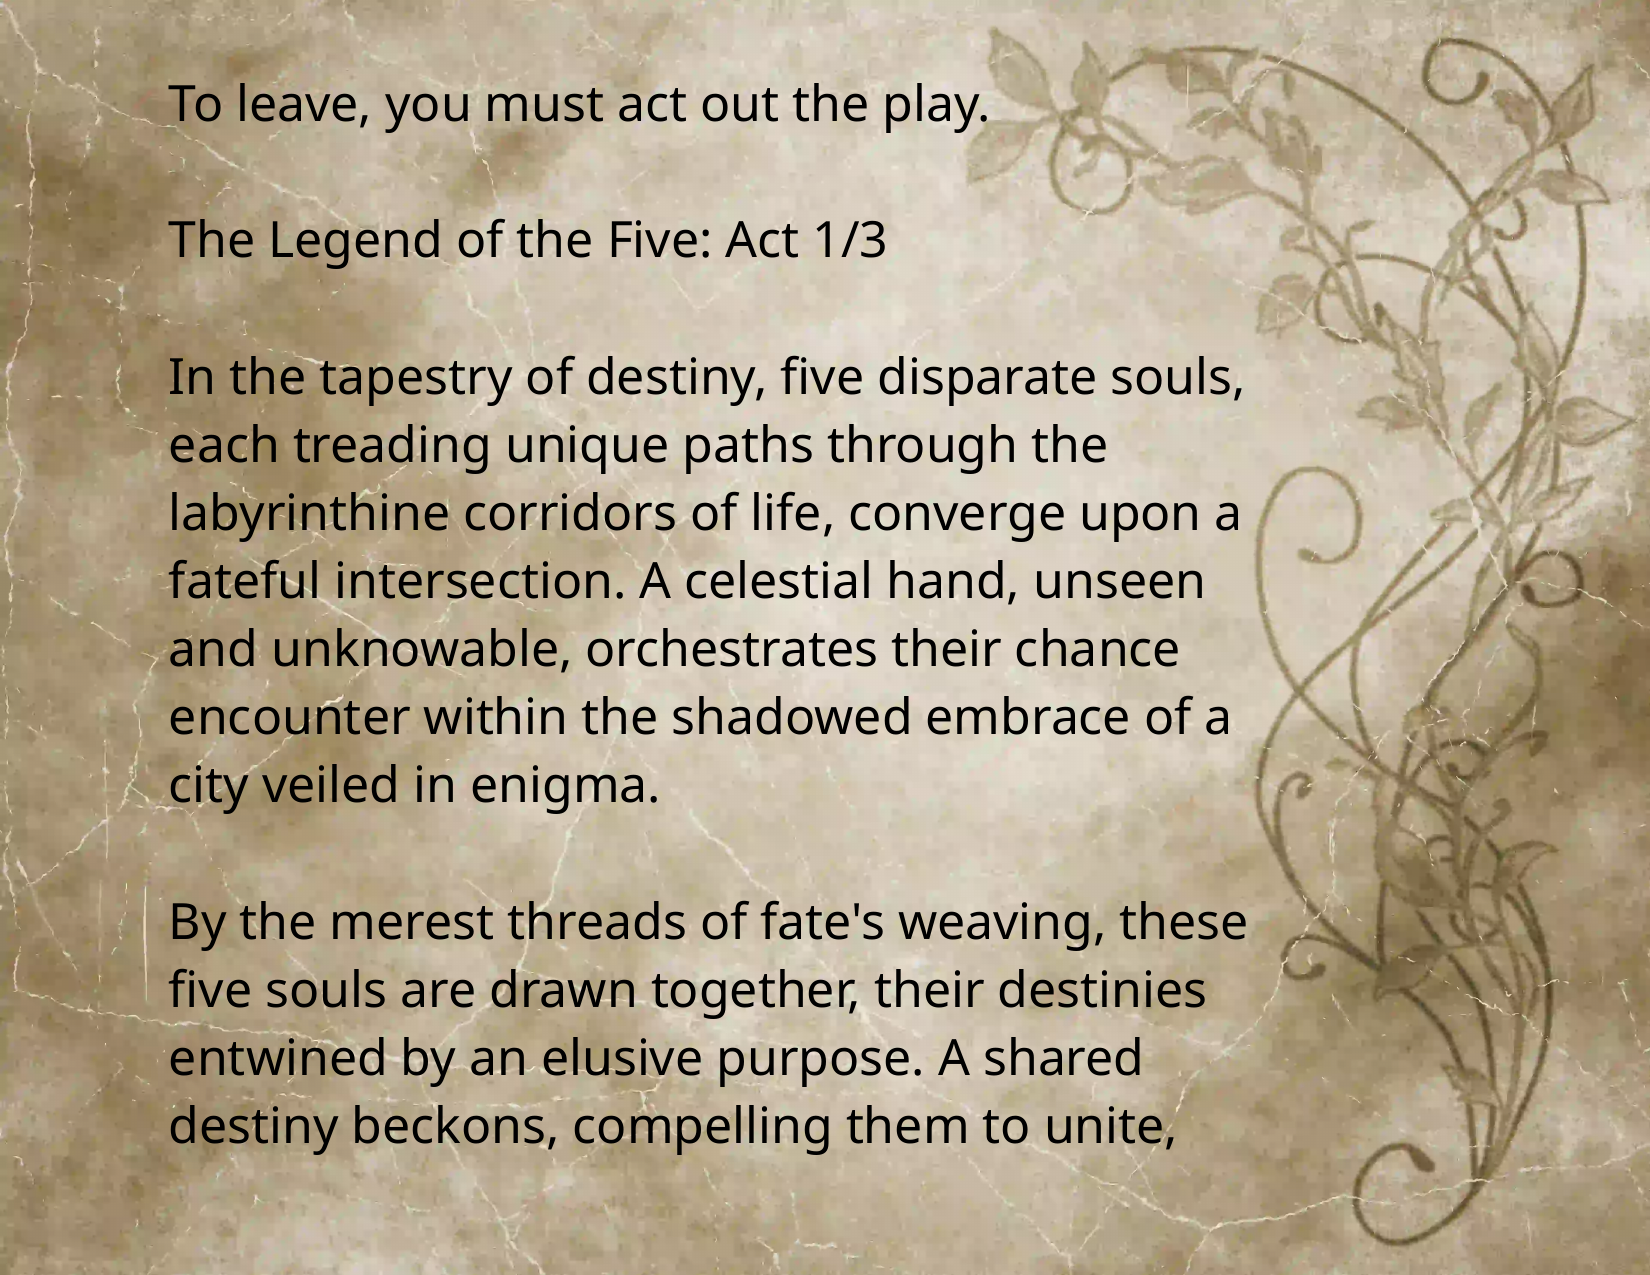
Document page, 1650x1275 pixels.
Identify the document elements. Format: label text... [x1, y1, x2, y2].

picture [0, 0, 1650, 1275]
text In the tapestry of destiny, five disparate souls, each treading unique paths through the labyrinthine corridors of life, converge upon a fateful intersection. A celestial hand, unseen and unknowable, orchestrates their chance encounter within the shadowed embrace of a city veiled in enigma. [169, 341, 1256, 817]
text To leave, you must act out the play. [169, 68, 1256, 136]
text The Legend of the Five: Act 1/3 [169, 204, 1256, 272]
text By the merest threads of fate's weaving, these five souls are drawn together, their destinies entwined by an elusive purpose. A shared destiny beckons, compelling them to unite, [169, 886, 1256, 1158]
